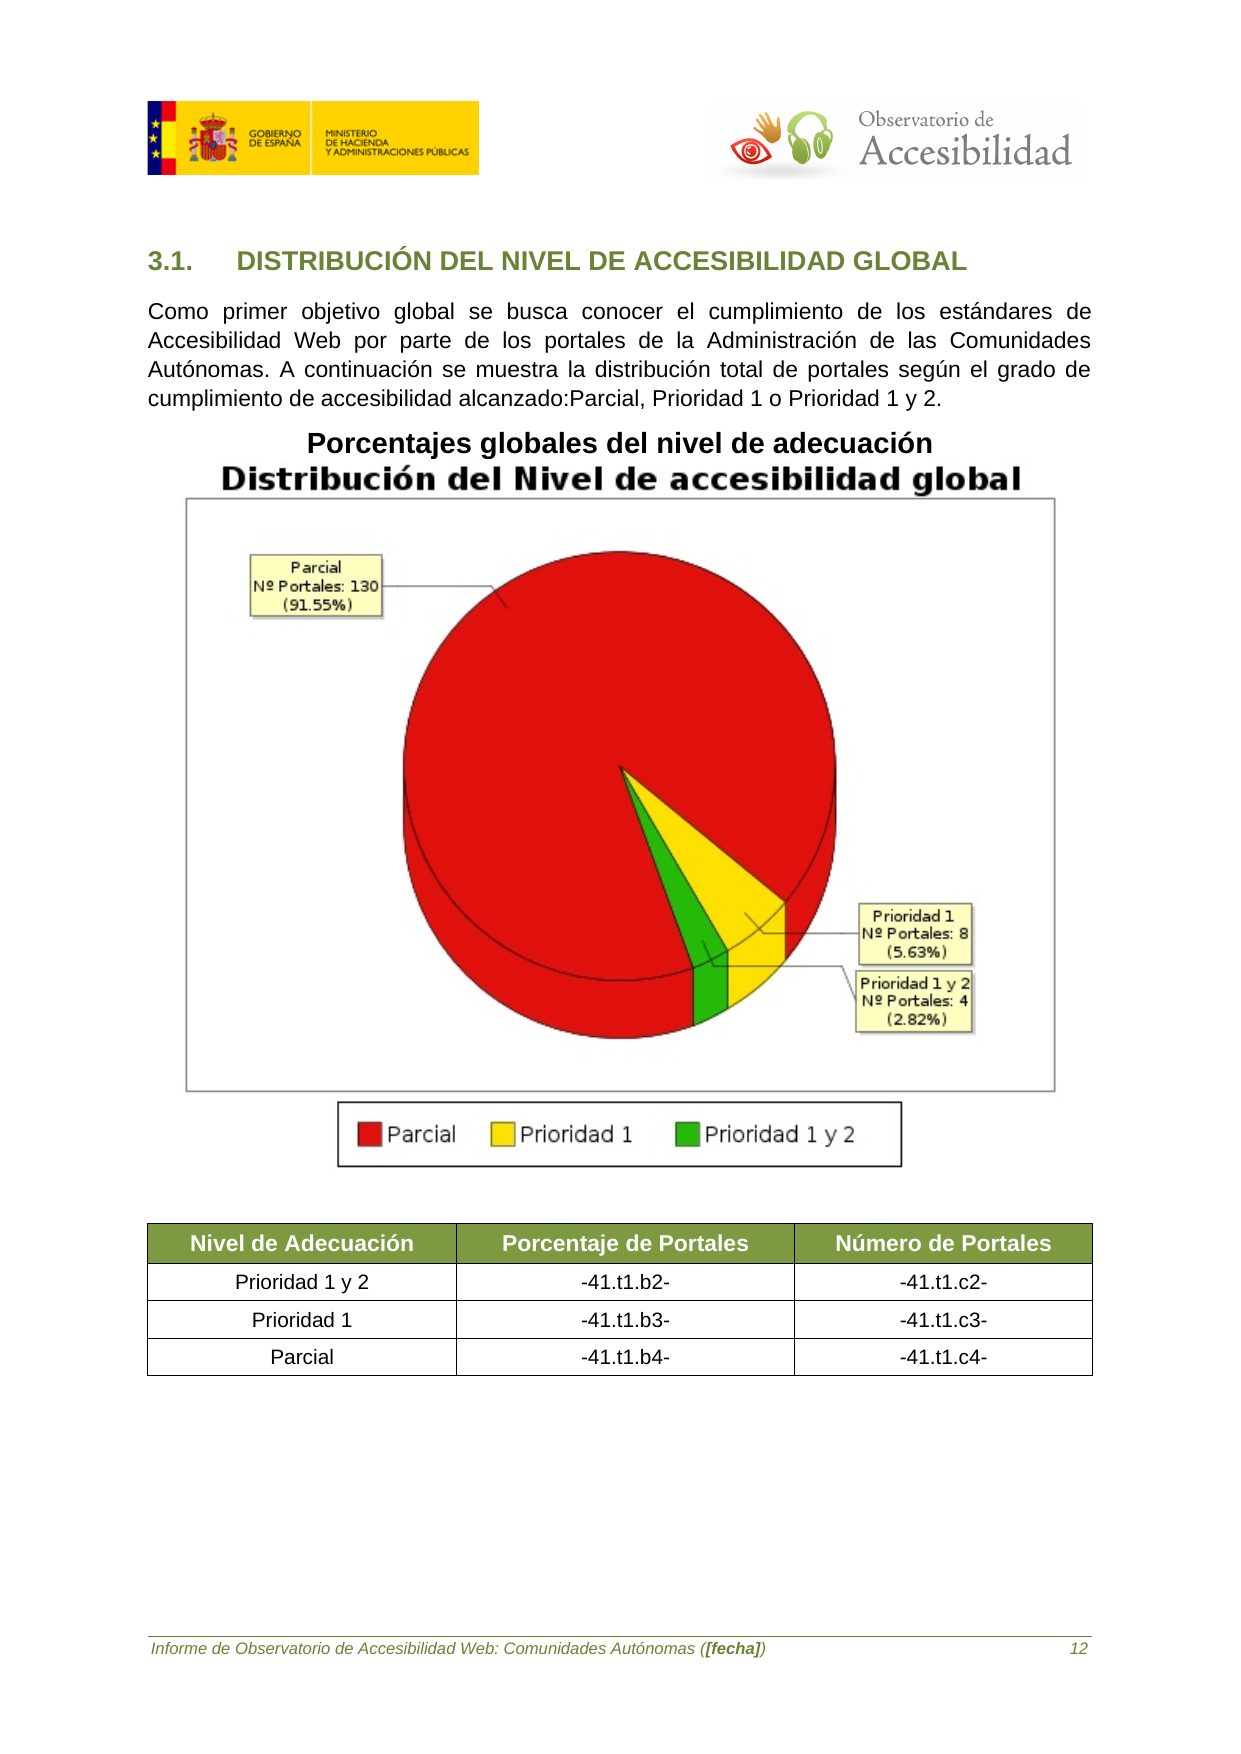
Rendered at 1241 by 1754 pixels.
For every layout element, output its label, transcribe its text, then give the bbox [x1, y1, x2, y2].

table_cell -41.t1.b4- [457, 1339, 794, 1375]
table_cell -41.t1.b3- [457, 1301, 794, 1338]
table_cell -41.t1.b2- [457, 1264, 794, 1300]
table_cell Prioridad 1 [148, 1301, 456, 1338]
picture [178, 459, 1062, 1169]
table_cell -41.t1.c2- [795, 1264, 1092, 1300]
picture [147, 101, 479, 175]
table_cell Parcial [148, 1339, 456, 1375]
table_cell -41.t1.c3- [795, 1301, 1092, 1338]
text Como primer objetivo global se busca conocer el cumplimiento de los estándares de Accesibilidad Web por parte de los portales de la Administración de las Comunidades Autónomas. A continuación se muestra la distribución total de portales según el grado de cumplimiento de accesibilidad alcanzado:Parcial, Prioridad 1 o Prioridad 1 y 2. [148, 298, 1092, 411]
table_cell Prioridad 1 y 2 [148, 1264, 456, 1300]
table_header Porcentaje de Portales [457, 1224, 794, 1263]
table_cell -41.t1.c4- [795, 1339, 1092, 1375]
table_header Nivel de Adecuación [148, 1224, 456, 1263]
table_header Número de Portales [795, 1224, 1092, 1263]
subtitle Distribución del nivel de accesibilidad global [148, 245, 1092, 276]
picture [710, 102, 1086, 185]
text Porcentajes globales del nivel de adecuación [148, 426, 1092, 460]
